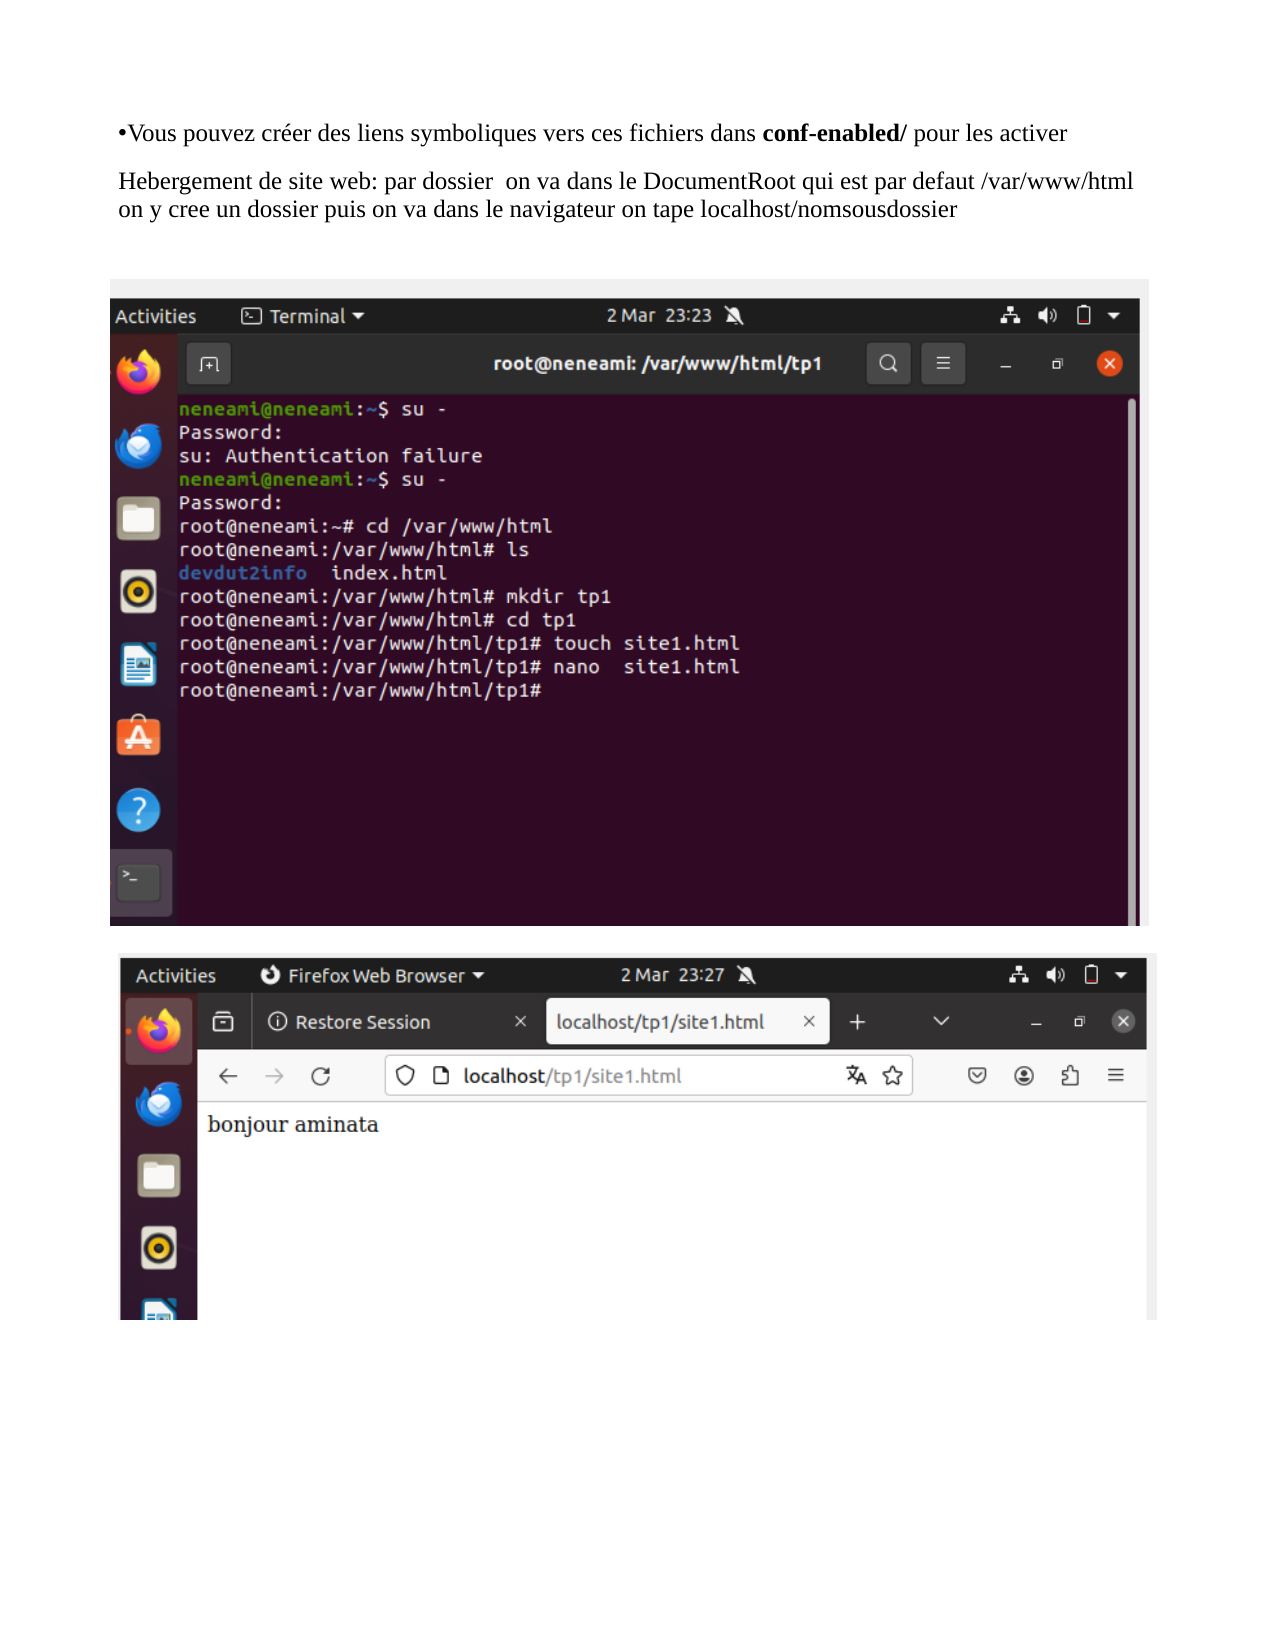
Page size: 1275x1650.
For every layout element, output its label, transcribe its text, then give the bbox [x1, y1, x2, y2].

picture [110, 279, 1149, 926]
list Vous pouvez créer des liens symboliques vers ces fichiers dans conf-enabled/ pour les activer [118, 118, 1157, 147]
picture [118, 953, 1157, 1320]
text Hebergement de site web: par dossier on va dans le DocumentRoot qui est par defaut /var/www/html on y cree un dossier puis on va dans le navigateur on tape localhost/nomsousdossier [118, 166, 1157, 223]
